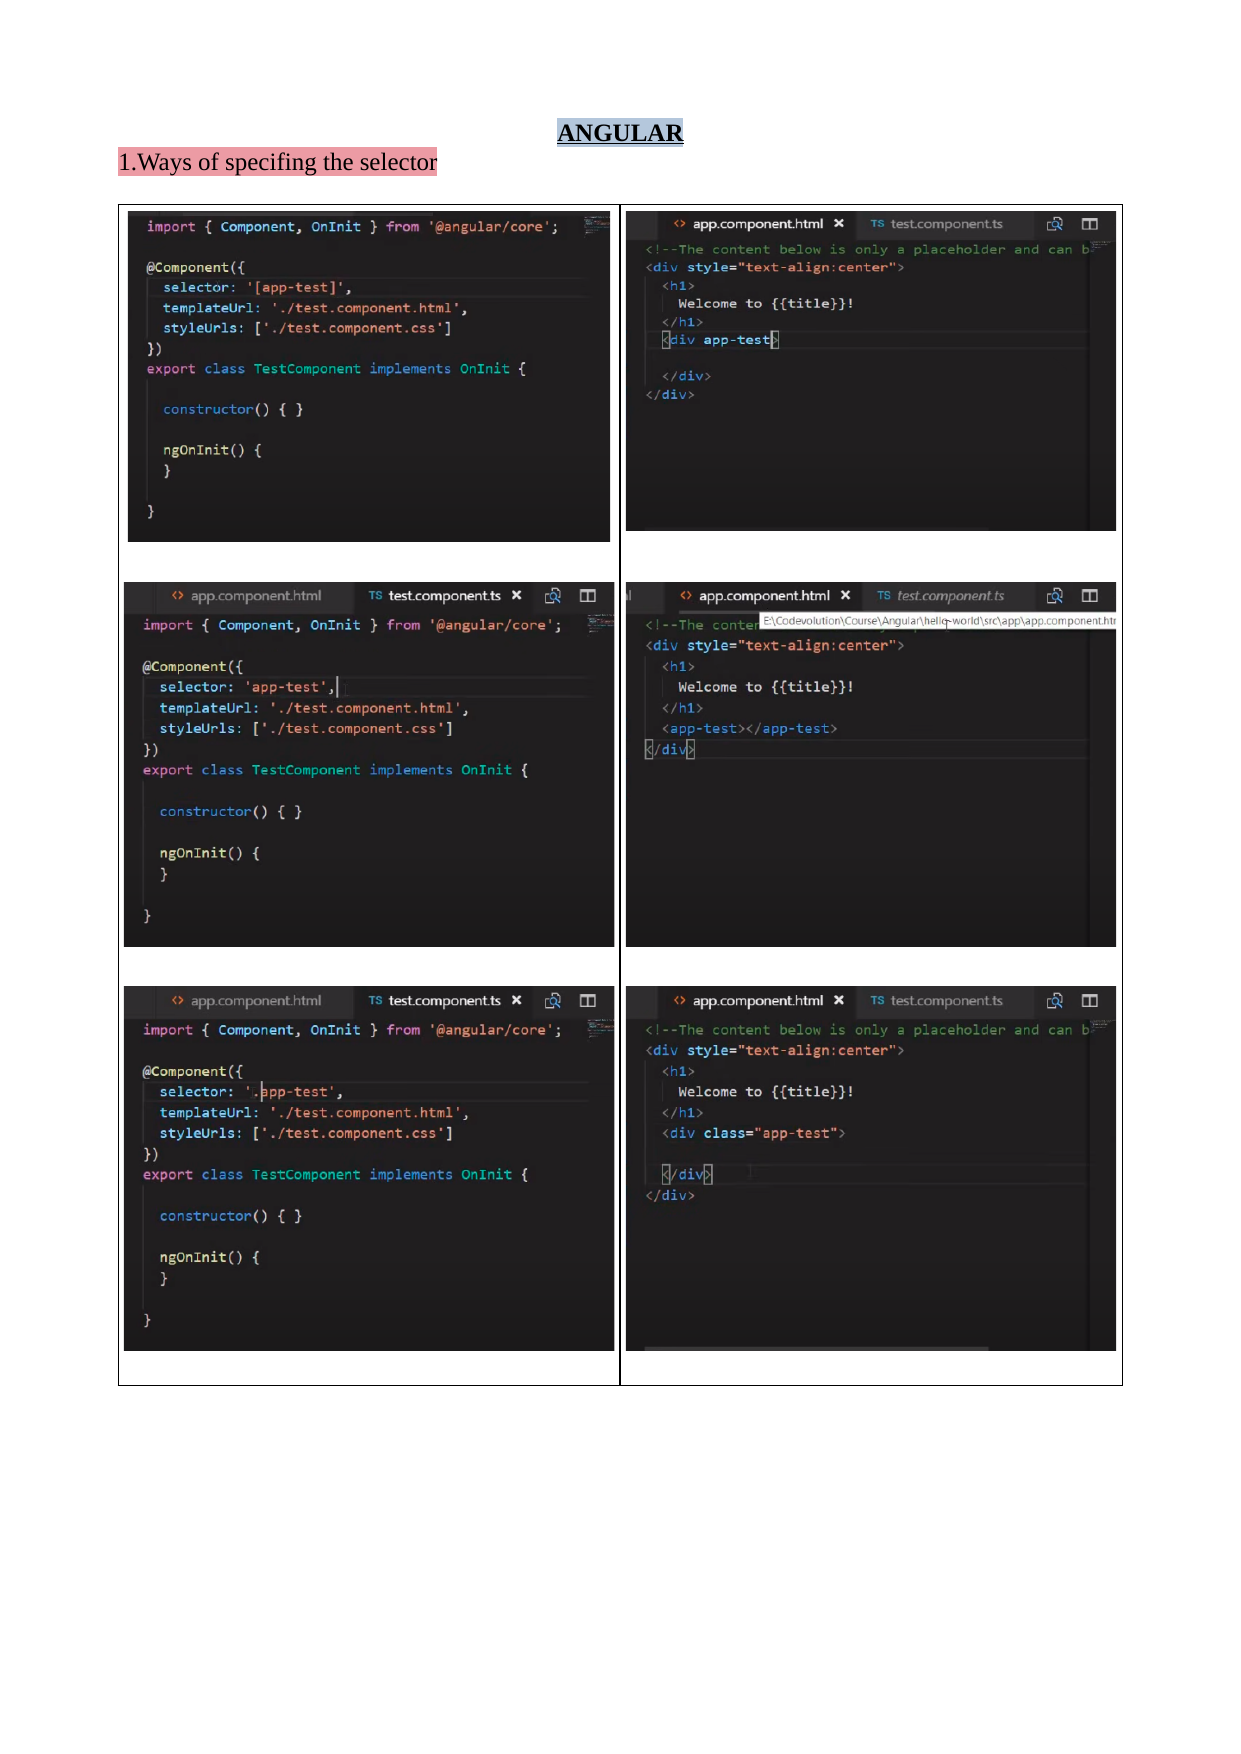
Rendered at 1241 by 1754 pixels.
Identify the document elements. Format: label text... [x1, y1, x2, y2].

text ANGULAR [118, 118, 1122, 147]
picture [625, 211, 1117, 531]
table_cell [621, 981, 1122, 1385]
table_cell [119, 576, 619, 981]
picture [625, 582, 1117, 947]
picture [123, 986, 615, 1351]
picture [625, 986, 1117, 1351]
table_cell [621, 576, 1122, 981]
table_header [119, 205, 619, 576]
table_cell [119, 981, 619, 1385]
picture [127, 211, 611, 542]
table_header [621, 205, 1122, 576]
text 1.Ways of specifing the selector [118, 147, 1122, 176]
picture [123, 582, 615, 947]
